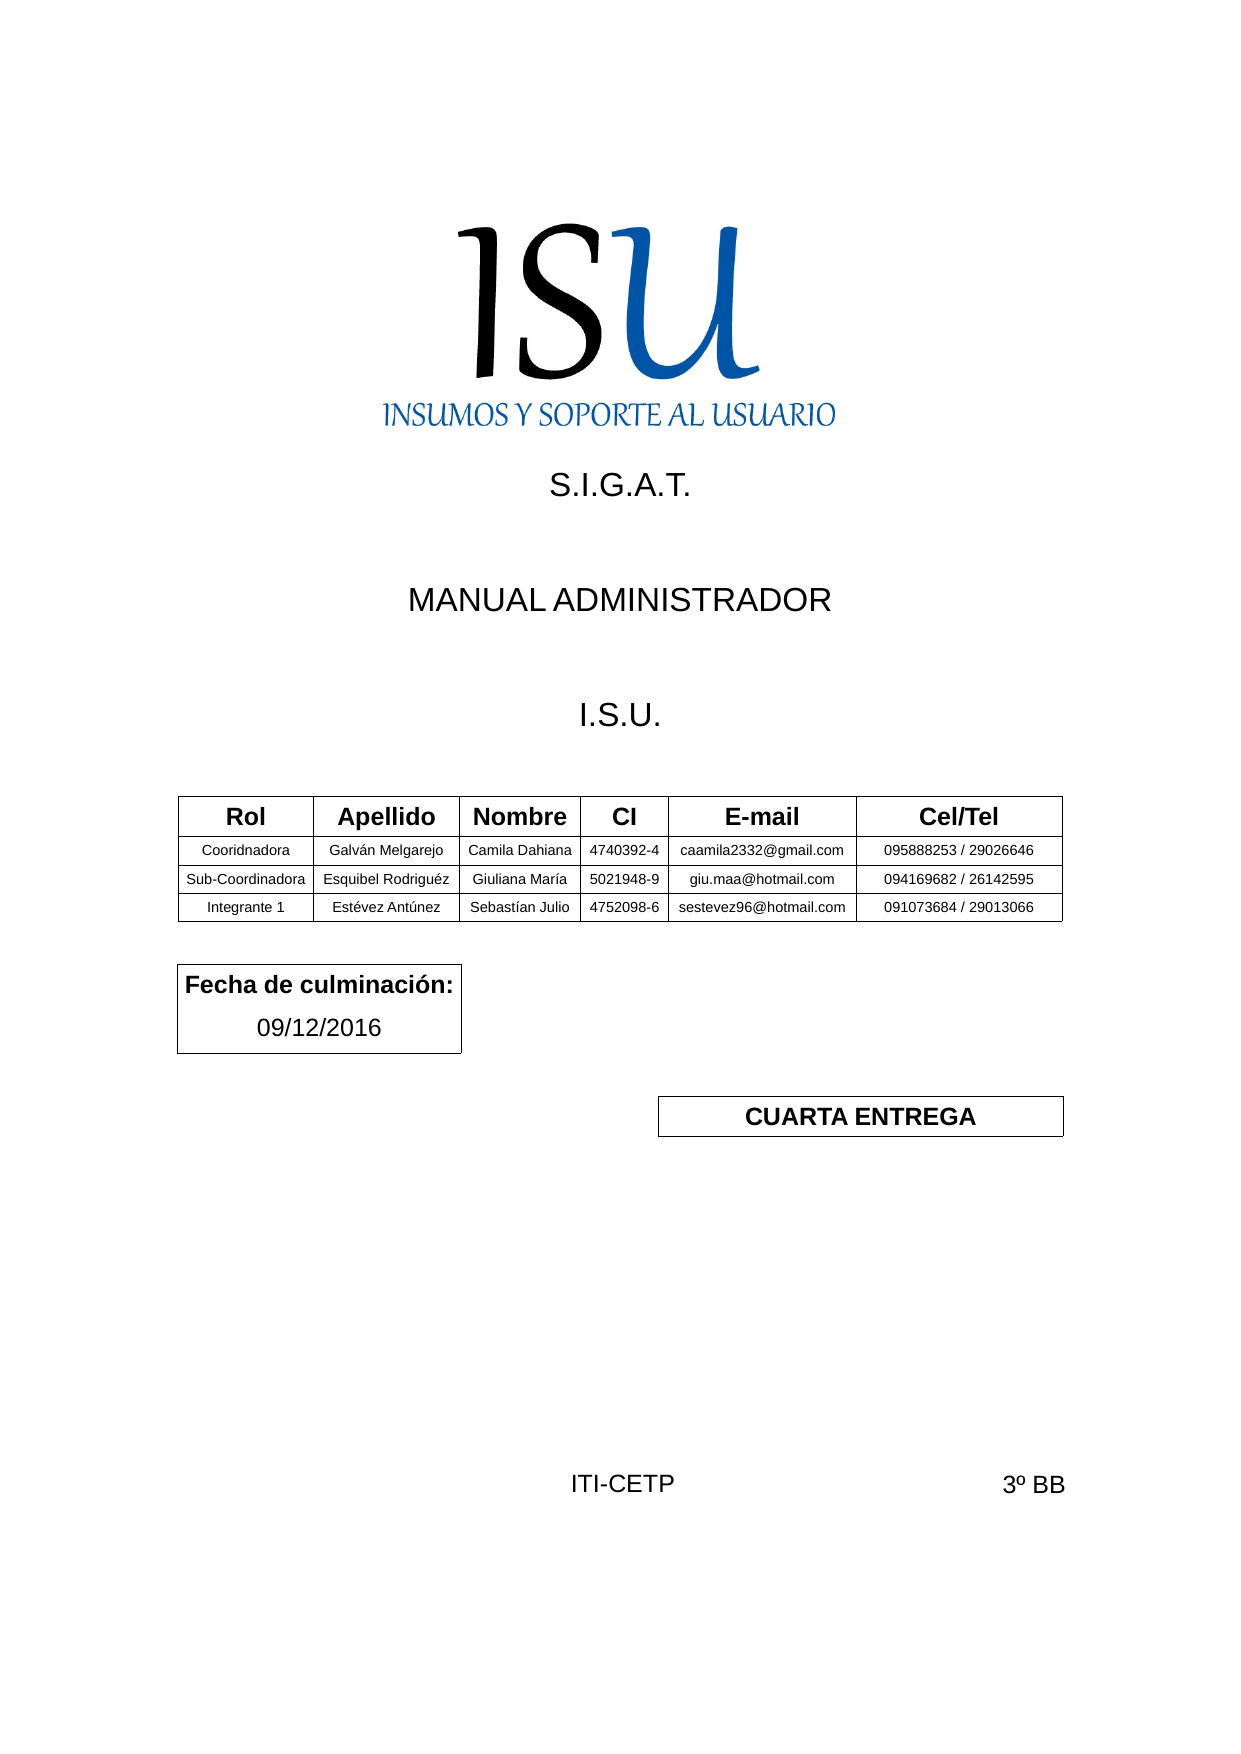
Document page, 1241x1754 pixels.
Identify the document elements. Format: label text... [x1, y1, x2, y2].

text I.S.U. [177, 695, 1063, 733]
table_cell Camila Dahiana [460, 837, 580, 864]
table_cell 5021948-9 [581, 866, 668, 893]
table_header Apellido [314, 797, 459, 836]
table_cell 095888253 / 29026646 [857, 837, 1062, 864]
table_cell Giuliana María [460, 866, 580, 893]
table_cell Sebastían Julio [460, 894, 580, 921]
table_cell Cooridnadora [179, 837, 313, 864]
table_cell Estévez Antúnez [314, 894, 459, 921]
table_cell Esquibel Rodriguéz [314, 866, 459, 893]
table_cell 091073684 / 29013066 [857, 894, 1062, 921]
table_cell Integrante 1 [179, 894, 313, 921]
table_cell 094169682 / 26142595 [857, 866, 1062, 893]
picture [354, 178, 870, 465]
table_cell giu.maa@hotmail.com [669, 866, 856, 893]
table_cell 4740392-4 [581, 837, 668, 864]
table_header Rol [179, 797, 313, 836]
table_header Cel/Tel [857, 797, 1062, 836]
table_cell 4752098-6 [581, 894, 668, 921]
table_header CI [581, 797, 668, 836]
table_cell sestevez96@hotmail.com [669, 894, 856, 921]
table_cell caamila2332@gmail.com [669, 837, 856, 864]
table_header Nombre [460, 797, 580, 836]
table_cell Galván Melgarejo [314, 837, 459, 864]
table_header E-mail [669, 797, 856, 836]
table_header CUARTA ENTREGA [659, 1097, 1063, 1136]
table_header Fecha de culminación: 09/12/2016 [178, 965, 461, 1052]
text S.I.G.A.T. [177, 465, 1063, 503]
table_cell Sub-Coordinadora [179, 866, 313, 893]
text MANUAL ADMINISTRADOR [177, 580, 1063, 618]
